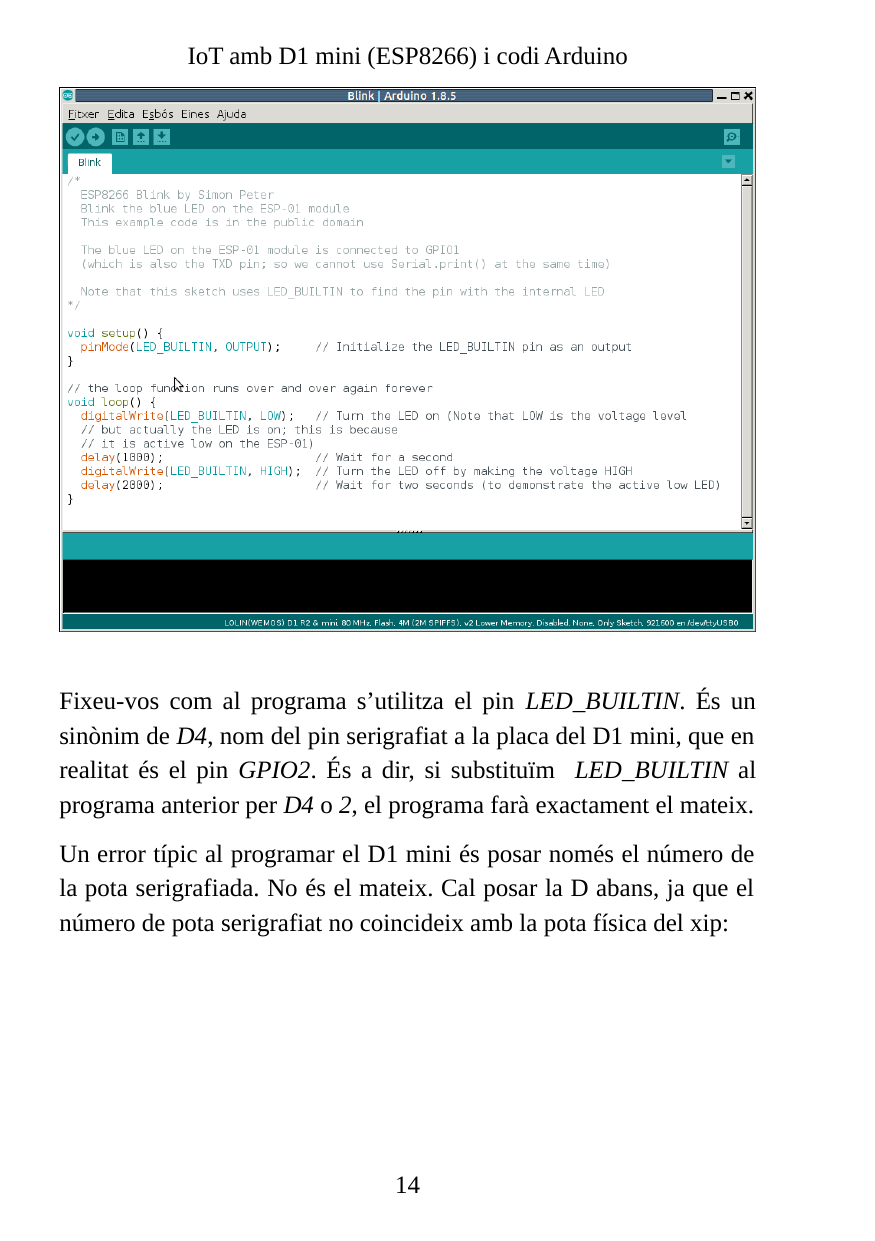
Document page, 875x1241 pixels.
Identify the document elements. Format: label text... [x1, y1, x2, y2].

picture [59, 87, 756, 632]
text Un error típic al programar el D1 mini és posar només el número de la pota serigrafiada. No és el mateix. Cal posar la D abans, ja que el número de pota serigrafiat no coincideix amb la pota física del xip: [59, 839, 756, 936]
text Fixeu-vos com al programa s’utilitza el pin LED_BUILTIN. És un sinònim de D4, nom del pin serigrafiat a la placa del D1 mini, que en realitat és el pin GPIO2. És a dir, si substituïm LED_BUILTIN al programa anterior per D4 o 2, el programa farà exactament el mateix. [59, 686, 756, 818]
